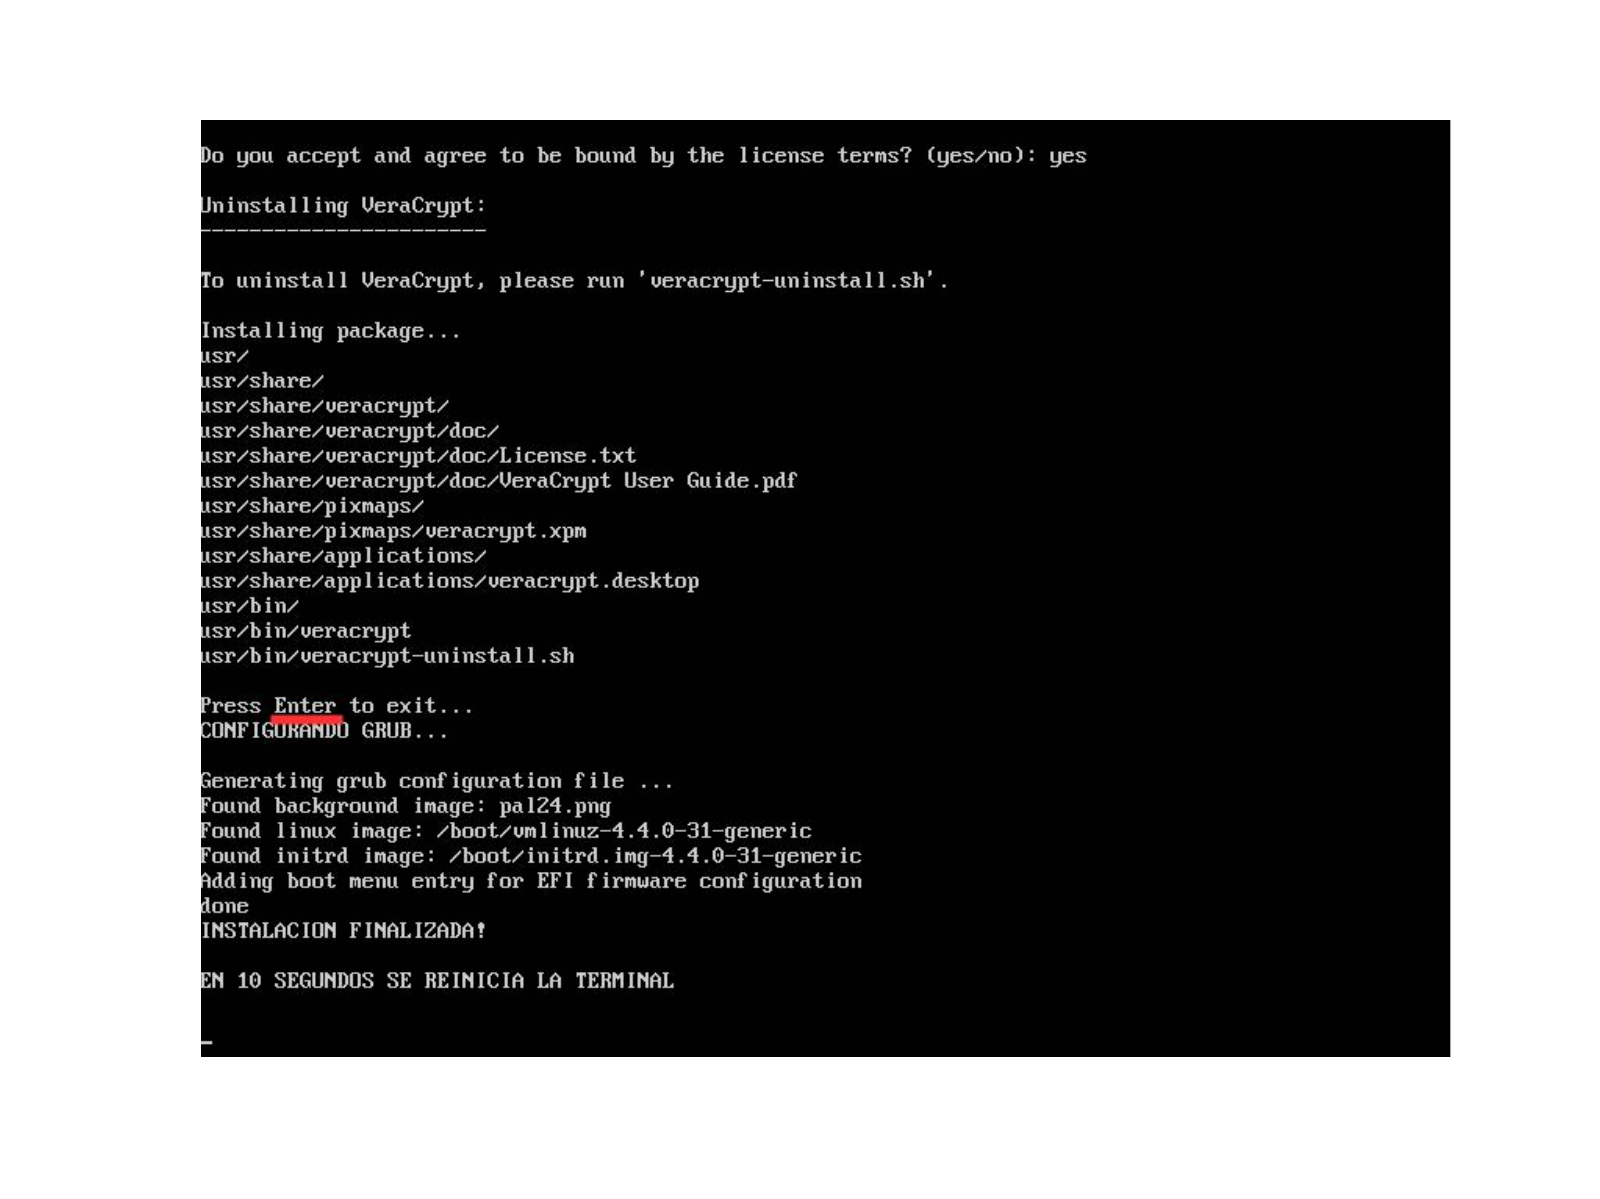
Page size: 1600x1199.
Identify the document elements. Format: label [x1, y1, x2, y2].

picture [201, 120, 1451, 1057]
